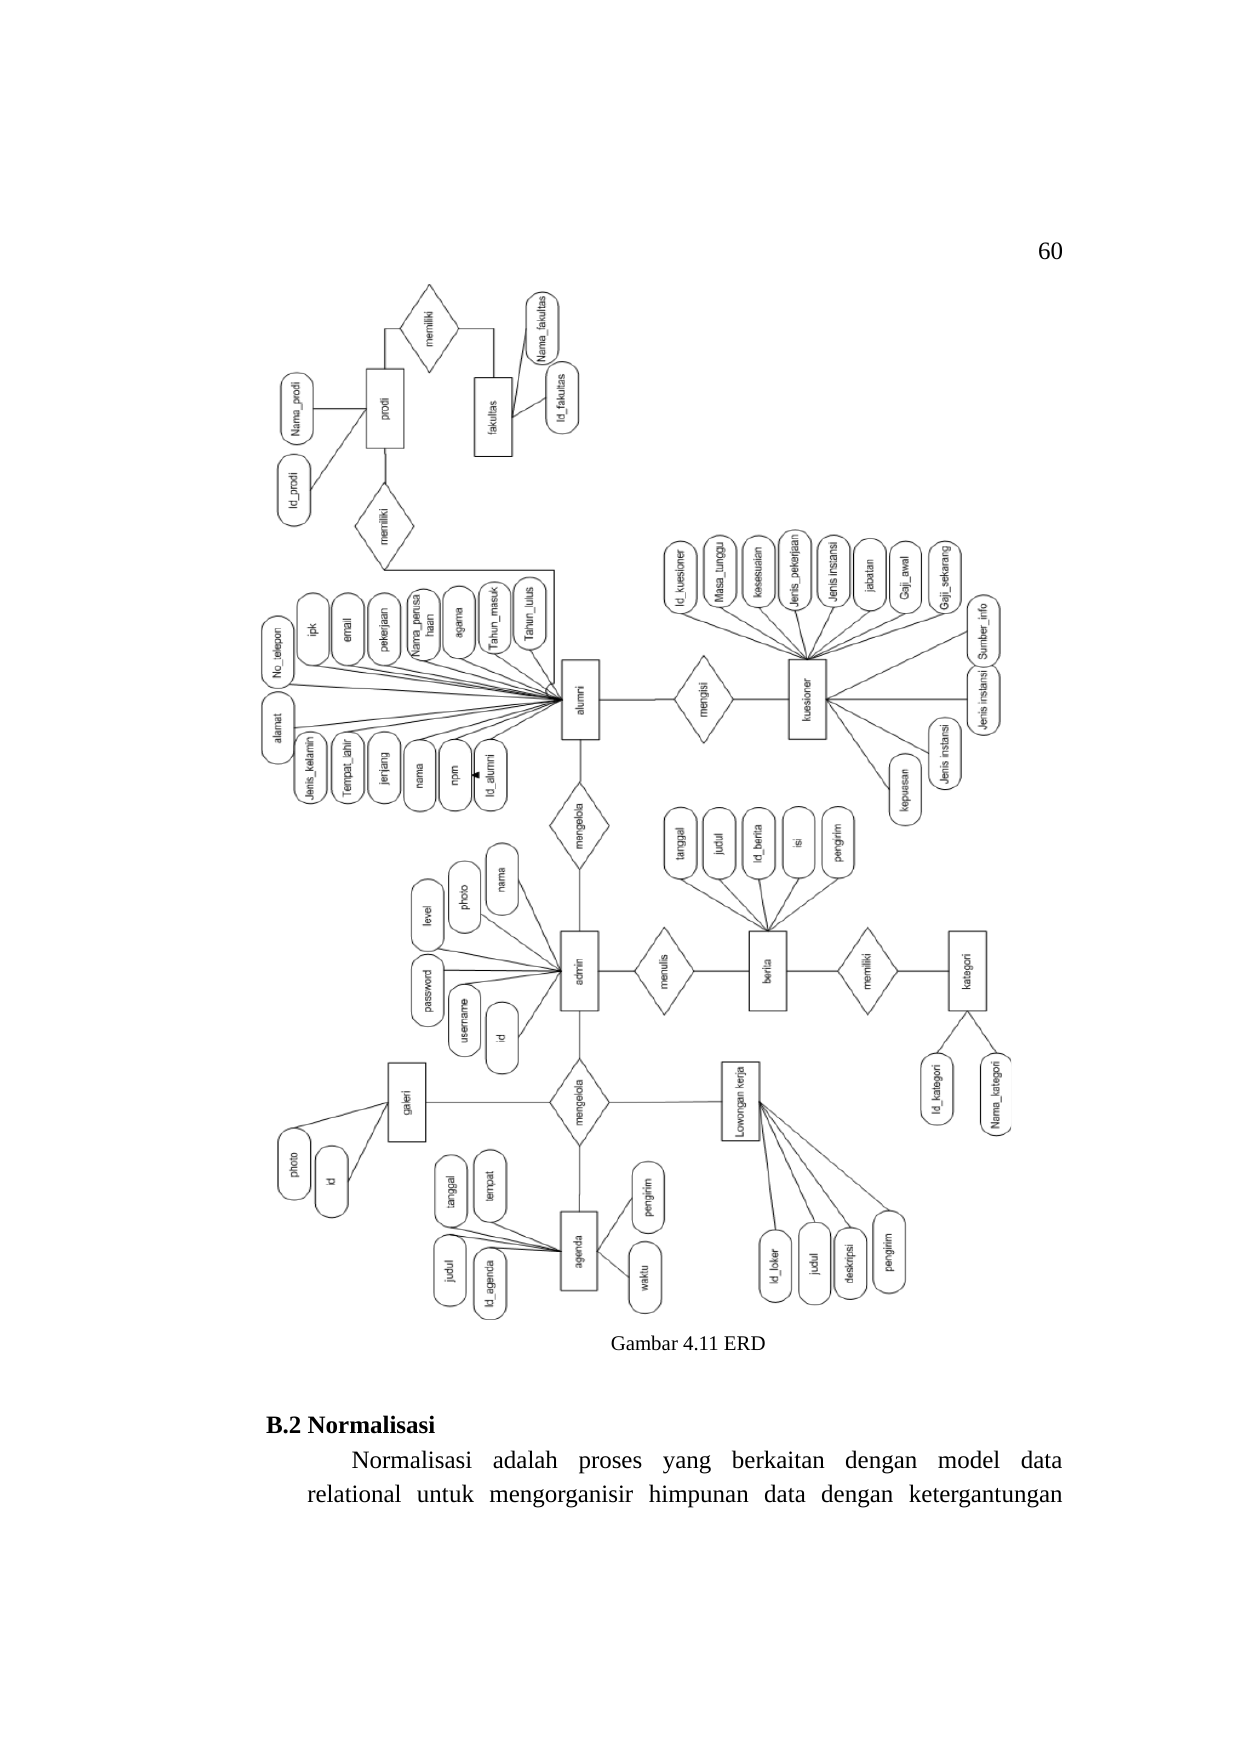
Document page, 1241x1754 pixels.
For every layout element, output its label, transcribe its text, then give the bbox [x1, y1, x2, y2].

picture [261, 285, 1012, 1319]
list Gambar 4.11 ERD [313, 295, 1063, 1355]
text Normalisasi adalah proses yang berkaitan dengan model data relational untuk mengorganisir himpunan data dengan ketergantungan [307, 1445, 1063, 1508]
text B.2 Normalisasi [266, 1411, 1063, 1439]
